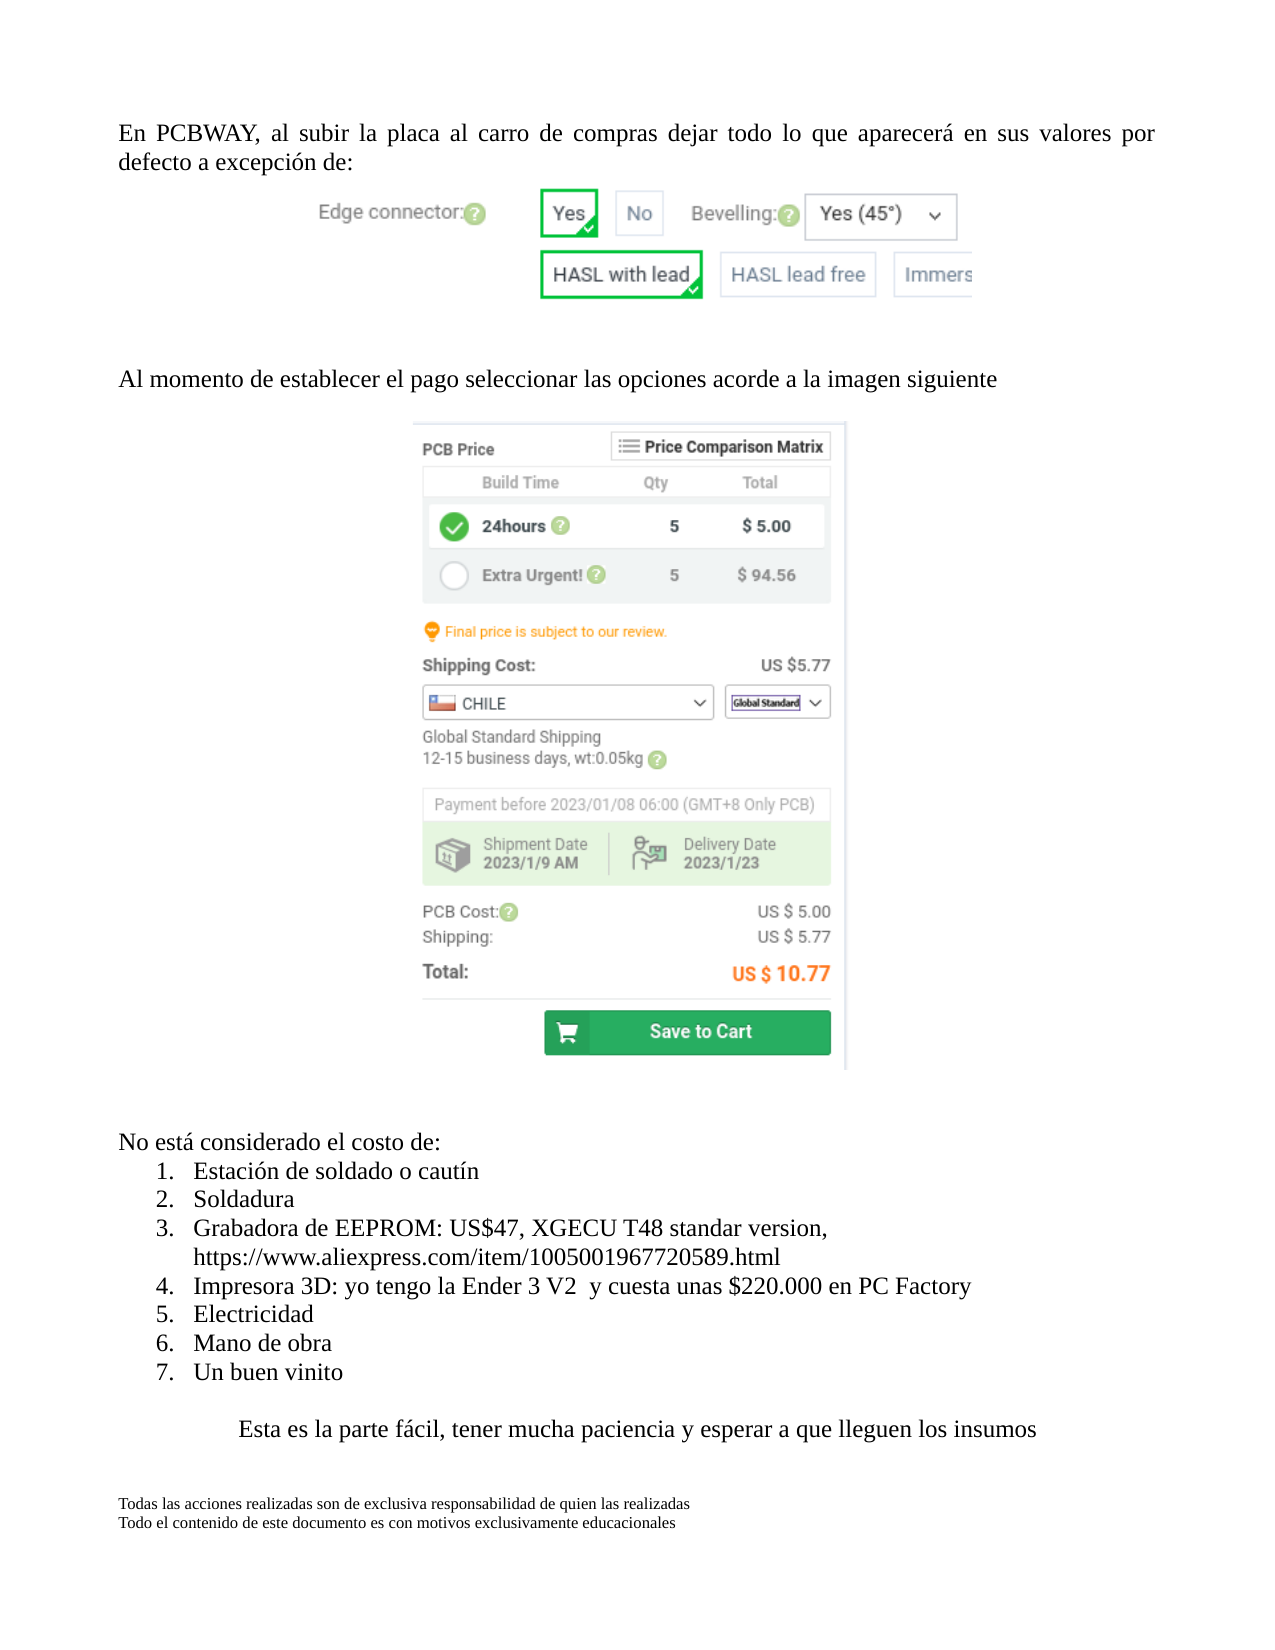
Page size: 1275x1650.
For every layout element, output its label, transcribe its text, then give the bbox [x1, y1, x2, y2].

picture [412, 421, 863, 1070]
list Estación de soldado o cautín [156, 1156, 1157, 1184]
list Grabadora de EEPROM: US$47, XGECU T48 standar version, https://www.aliexpress.com/item/1005001967720589.html [156, 1213, 1157, 1271]
list Soldadura [156, 1184, 1157, 1213]
text En PCBWAY, al subir la placa al carro de compras dejar todo lo que aparecerá en sus valores por defecto a excepción de: [118, 118, 1157, 176]
picture [303, 175, 972, 307]
text No está considerado el costo de: [118, 1127, 1157, 1156]
text Al momento de establecer el pago seleccionar las opciones acorde a la imagen siguiente [118, 364, 1157, 393]
list Un buen vinito [156, 1357, 1157, 1386]
list Electricidad [156, 1299, 1157, 1328]
list Impresora 3D: yo tengo la Ender 3 V2 y cuesta unas $220.000 en PC Factory [156, 1271, 1157, 1299]
list Mano de obra [156, 1328, 1157, 1357]
text Esta es la parte fácil, tener mucha paciencia y esperar a que lleguen los insumos [118, 1414, 1157, 1443]
